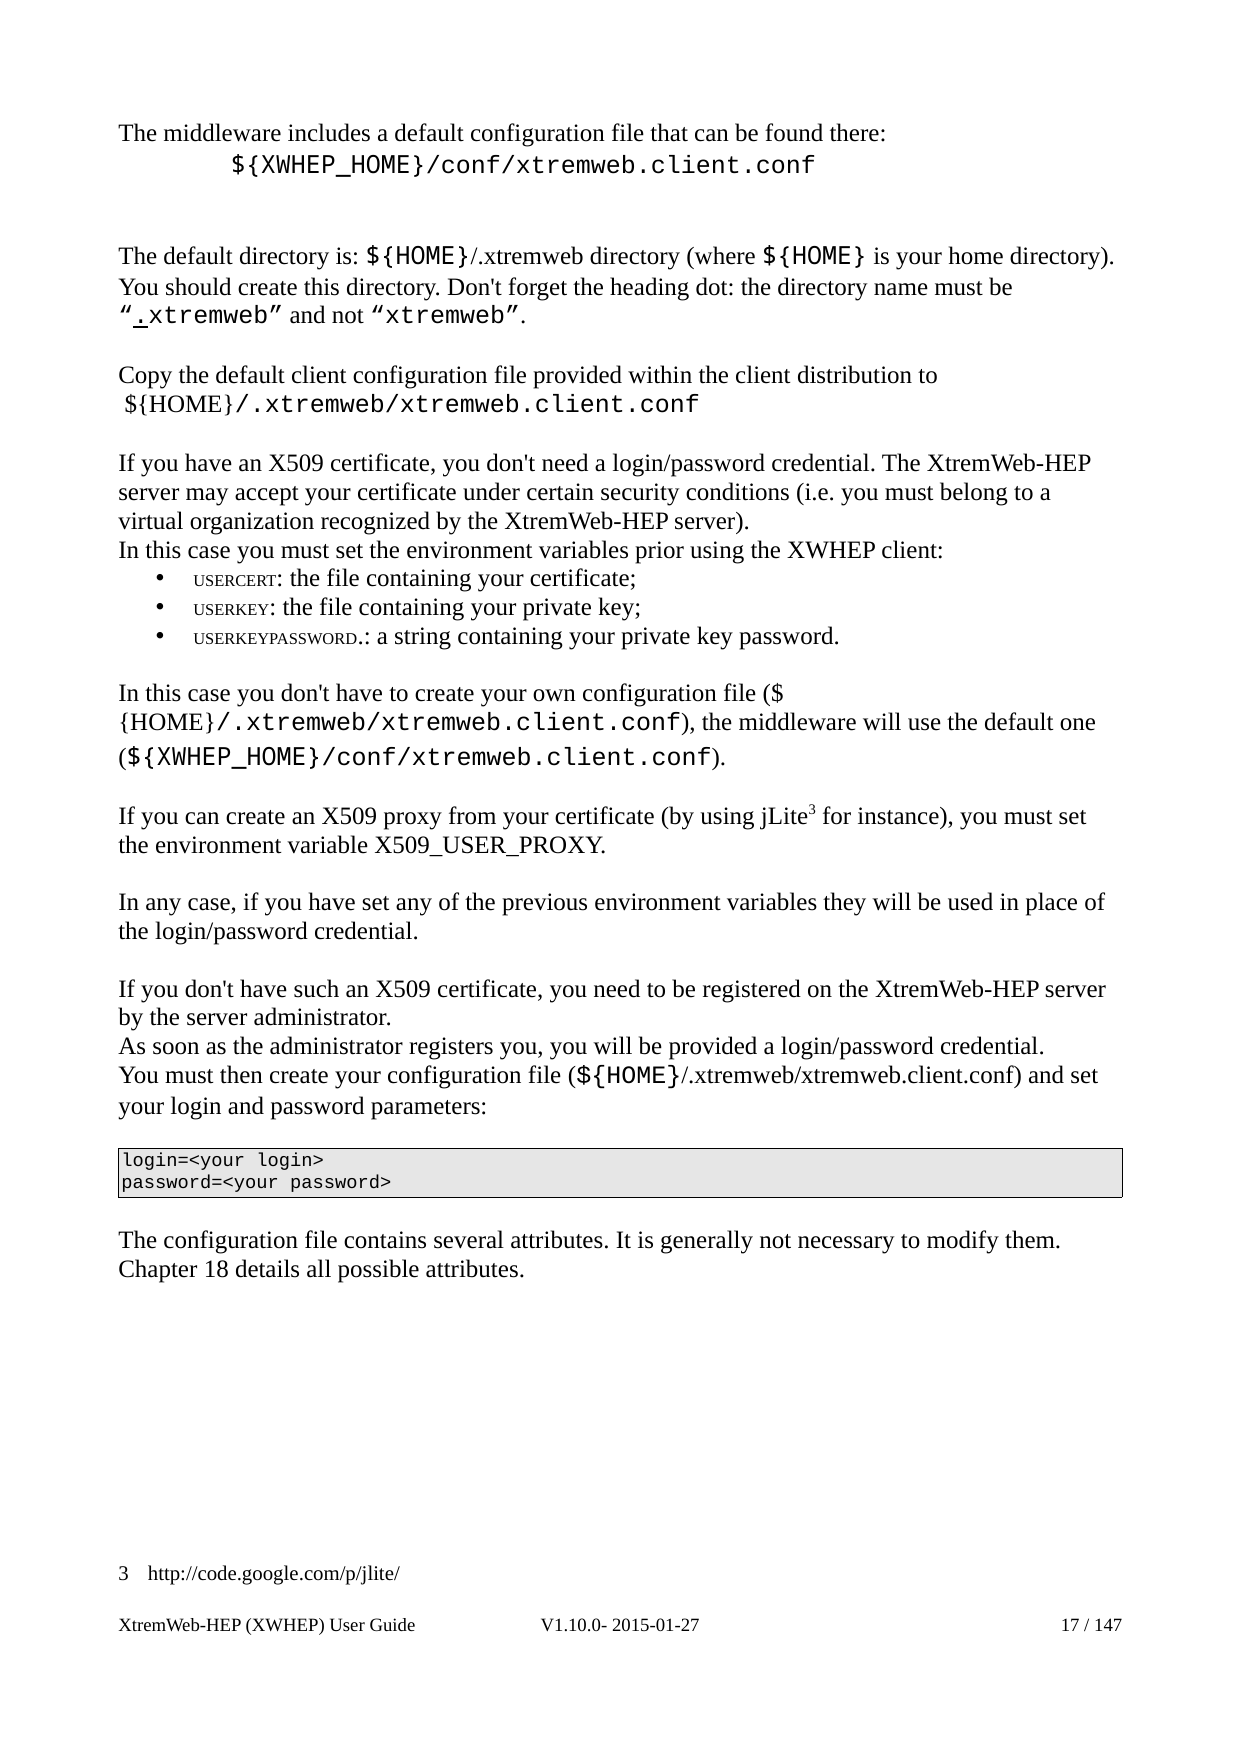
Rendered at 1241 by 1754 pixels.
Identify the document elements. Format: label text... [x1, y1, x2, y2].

list ${XWHEP_HOME}/conf/xtremweb.client.conf [193, 147, 1122, 181]
text If you don't have such an X509 certificate, you need to be registered on the XtremWeb-HEP server by the server administrator. [118, 974, 1122, 1031]
list usercert: the file containing your certificate; [156, 563, 1122, 592]
text ${HOME}/.xtremweb/xtremweb.client.conf [118, 389, 1122, 420]
text password=<your password> [119, 1169, 1122, 1197]
text In any case, if you have set any of the previous environment variables they will be used in place of the login/password credential. [118, 887, 1122, 945]
text http://code.google.com/p/jlite/ [118, 1561, 1122, 1585]
text If you have an X509 certificate, you don't need a login/password credential. The XtremWeb-HEP server may accept your certificate under certain security conditions (i.e. you must belong to a virtual organization recognized by the XtremWeb-HEP server). In this case you must set the environment variables prior using the XWHEP client: [118, 448, 1122, 563]
text You must then create your configuration file (${HOME}/.xtremweb/xtremweb.client.conf) and set your login and password parameters: [118, 1060, 1122, 1119]
list userkey: the file containing your private key; [156, 592, 1122, 621]
text login=<your login> [119, 1149, 1122, 1169]
text The default directory is: ${HOME}/.xtremweb directory (where ${HOME} is your home directory). [118, 238, 1122, 272]
text If you can create an X509 proxy from your certificate (by using jLite for instance), you must set the environment variable X509_USER_PROXY. [118, 801, 1122, 859]
text You should create this directory. Don't forget the heading dot: the directory name must be “.xtremweb” and not “xtremweb”. [118, 272, 1122, 331]
list userkeypassword.: a string containing your private key password. [156, 621, 1122, 650]
text The configuration file contains several attributes. It is generally not necessary to modify them. Chapter 18 details all possible attributes. [118, 1226, 1122, 1283]
text Copy the default client configuration file provided within the client distribution to [118, 360, 1122, 389]
text In this case you don't have to create your own configuration file (${HOME}/.xtremweb/xtremweb.client.conf), the middleware will use the default one (${XWHEP_HOME}/conf/xtremweb.client.conf). [118, 678, 1122, 772]
text As soon as the administrator registers you, you will be provided a login/password credential. [118, 1031, 1122, 1060]
text The middleware includes a default configuration file that can be found there: [118, 118, 1122, 147]
